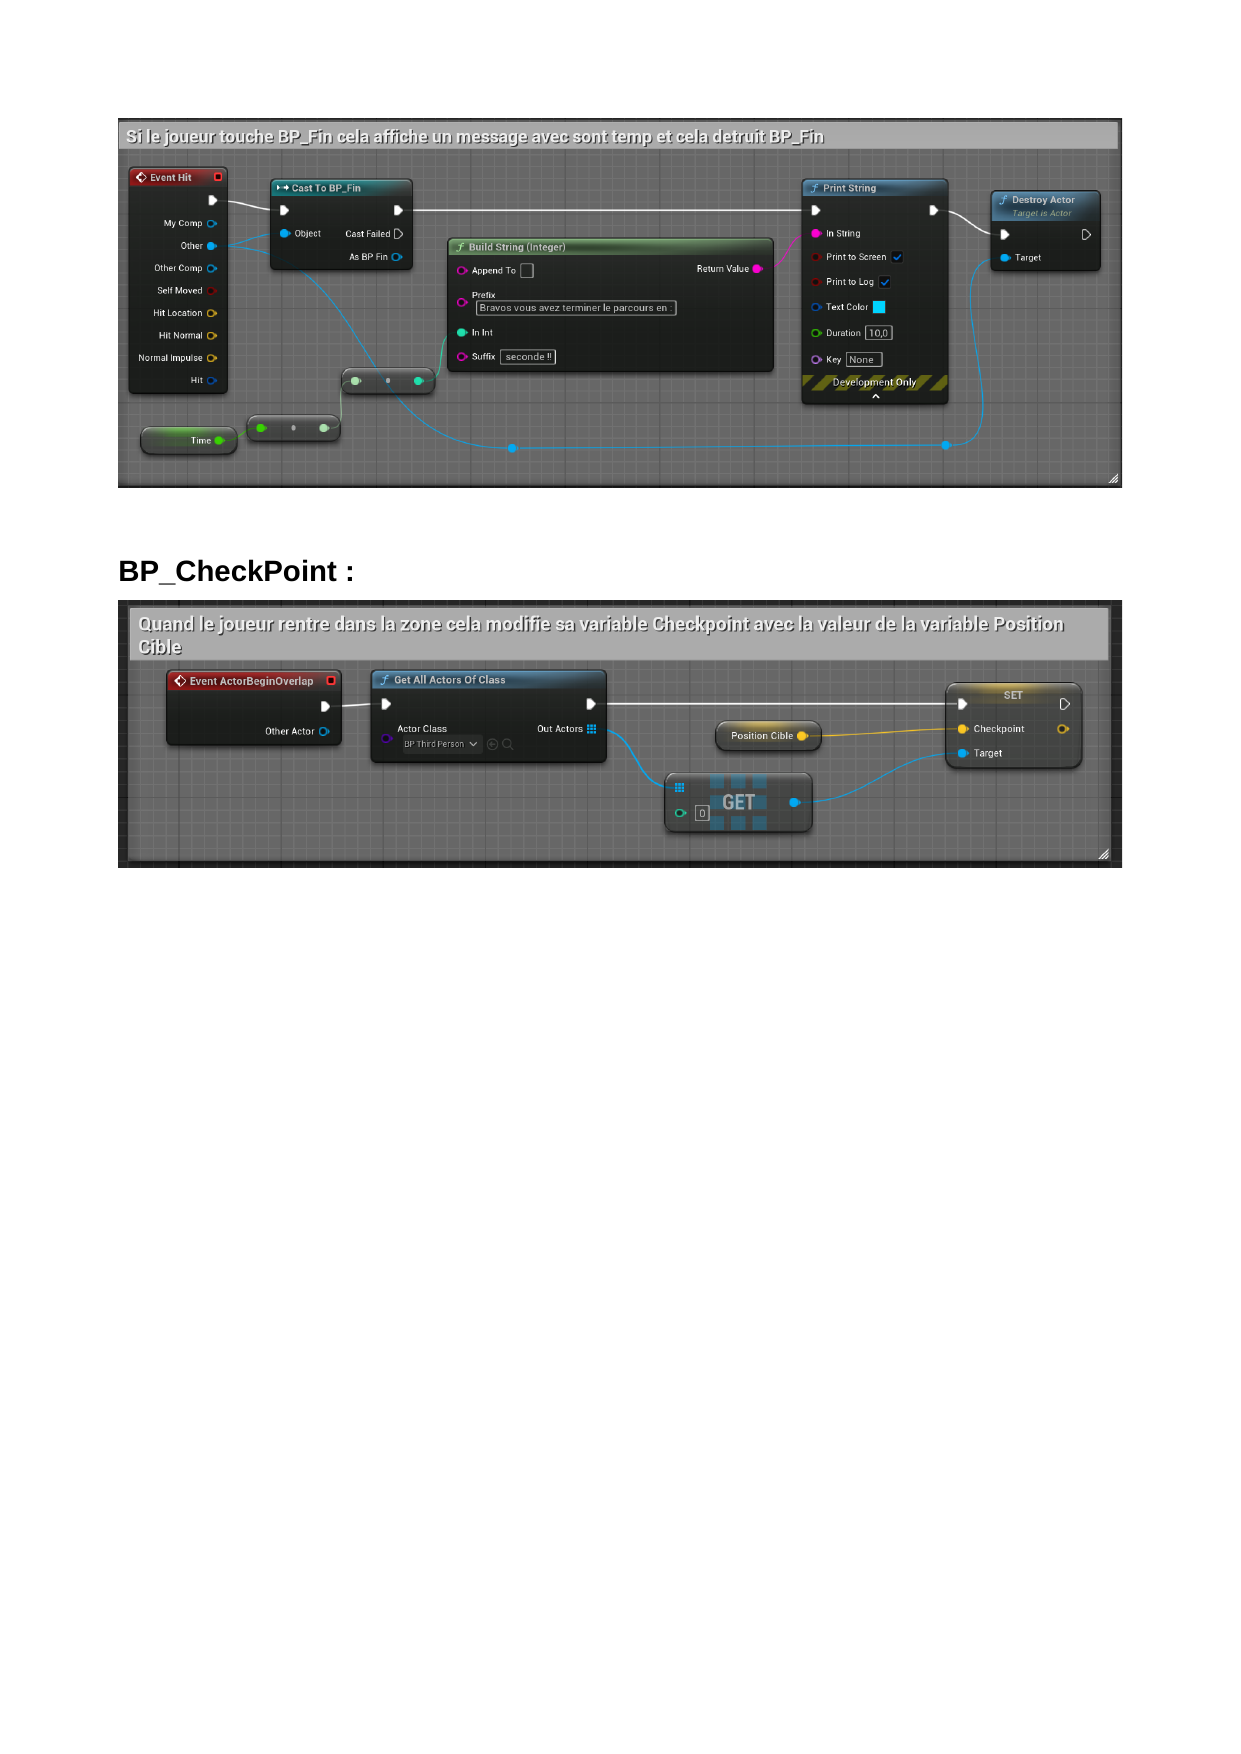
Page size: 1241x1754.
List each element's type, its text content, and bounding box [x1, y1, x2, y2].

subtitle BP_CheckPoint : [118, 554, 1122, 588]
picture [118, 118, 1123, 488]
picture [118, 600, 1123, 868]
